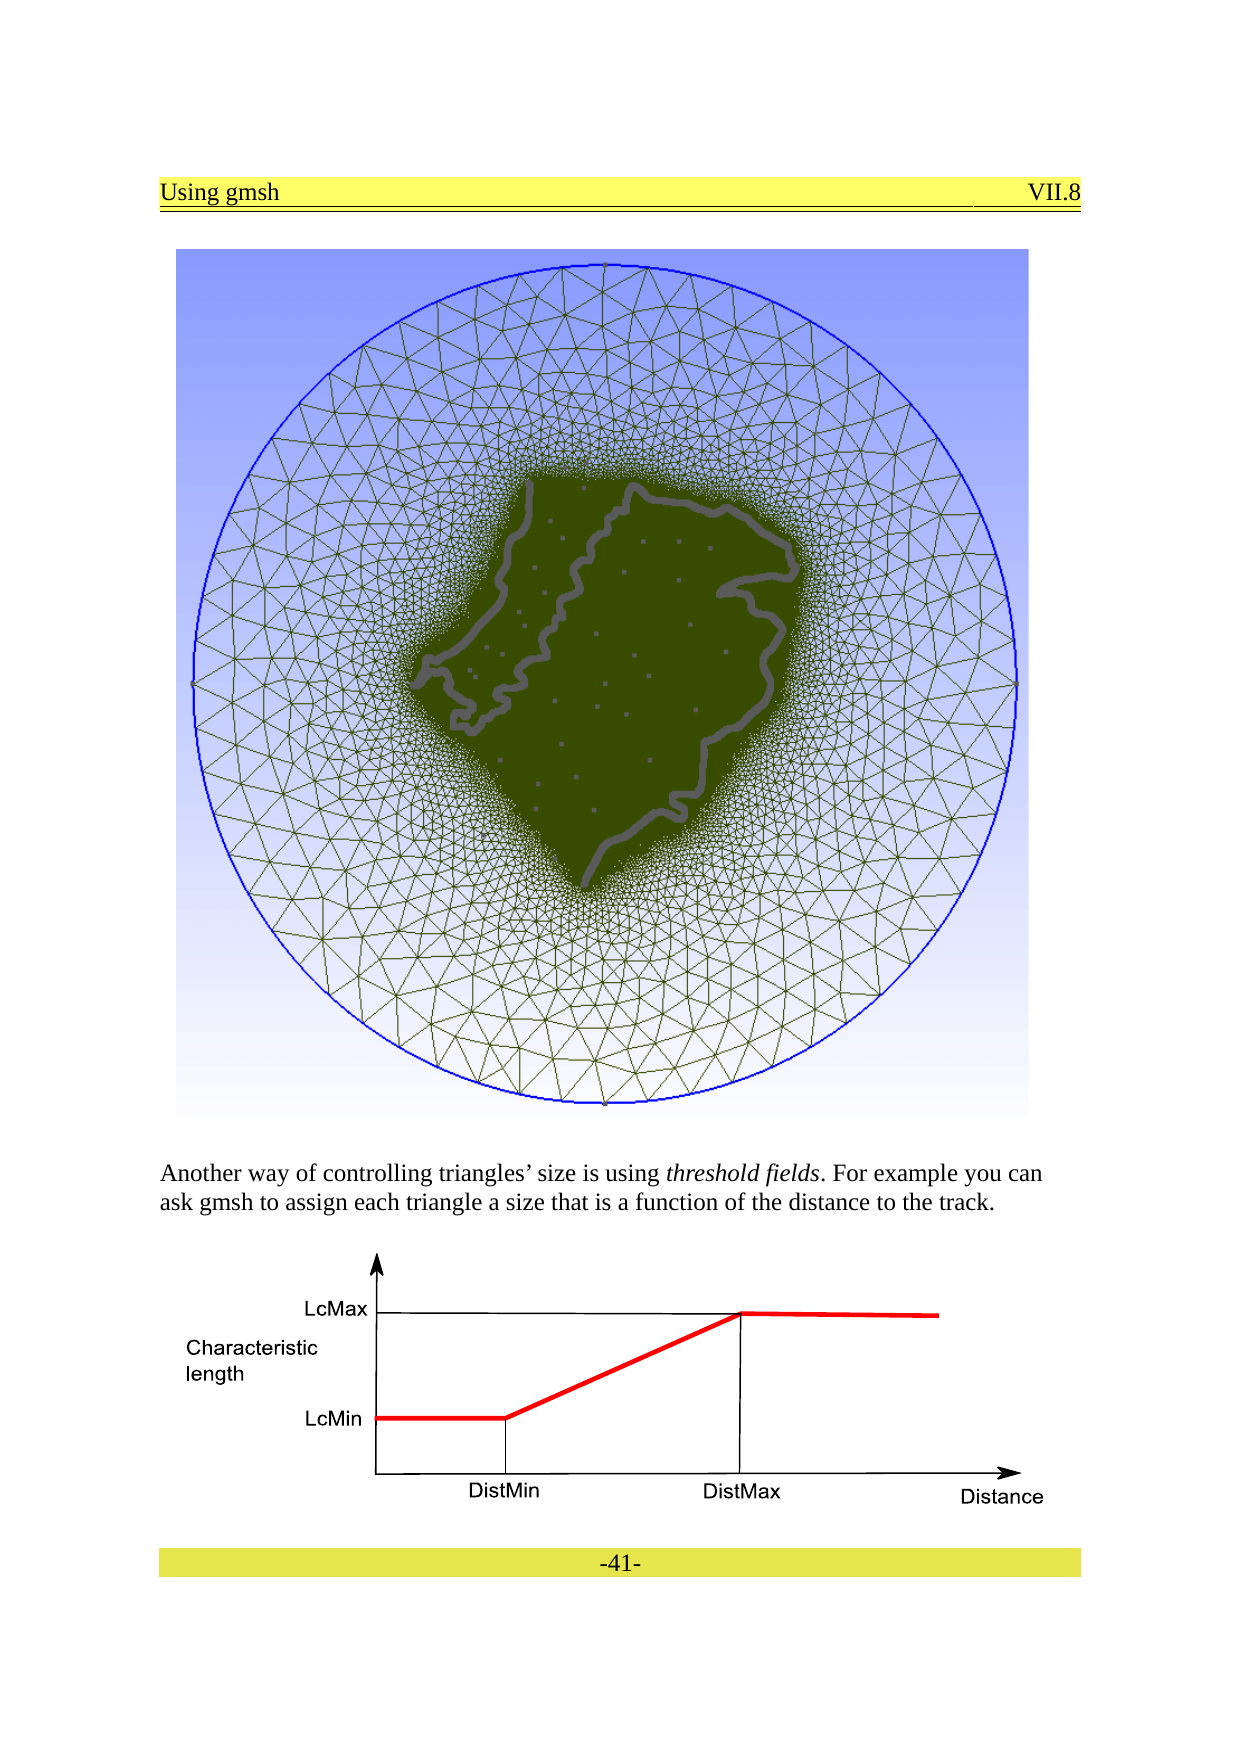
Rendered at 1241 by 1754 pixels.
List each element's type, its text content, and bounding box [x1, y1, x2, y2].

picture [176, 249, 1029, 1121]
text Another way of controlling triangles’ size is using threshold fields. For example you can ask gmsh to assign each triangle a size that is a function of the distance to the track. [159, 1158, 1081, 1216]
